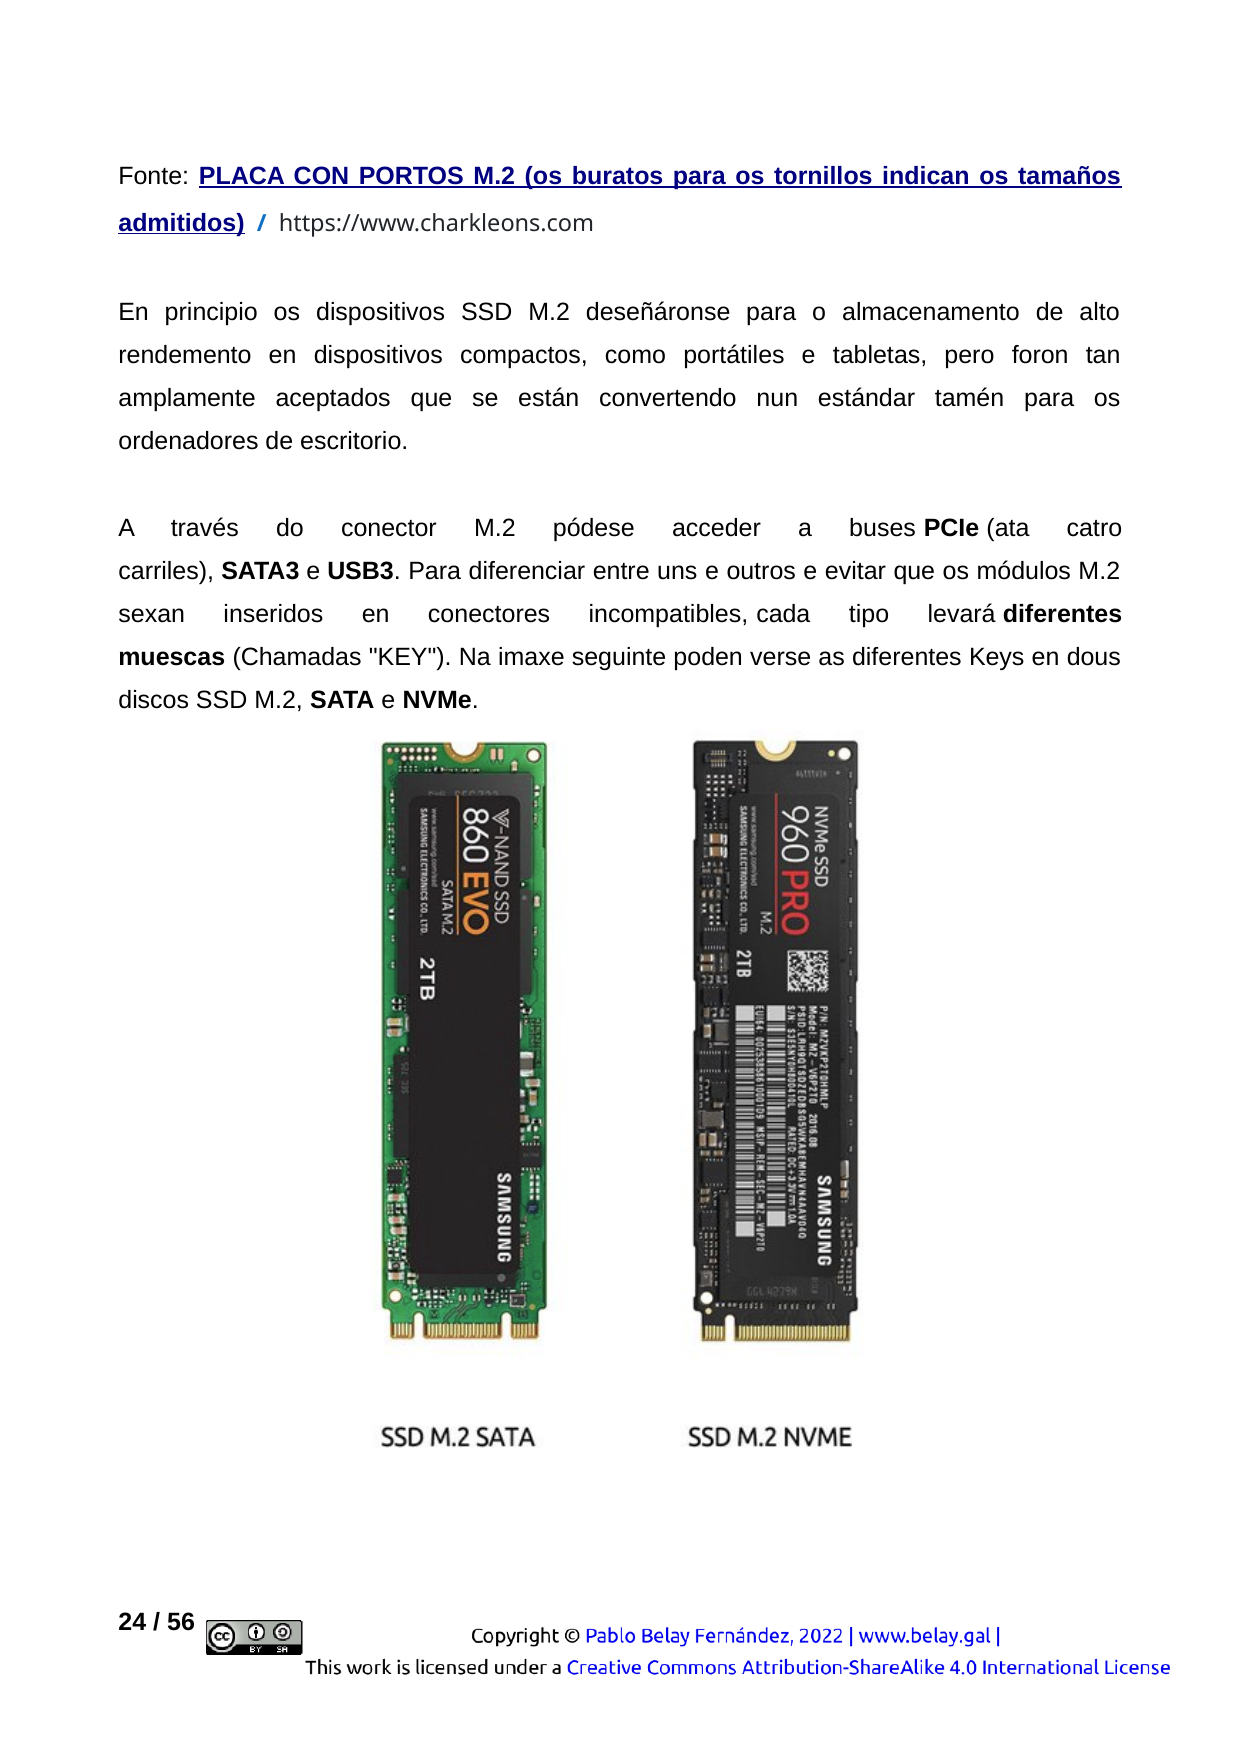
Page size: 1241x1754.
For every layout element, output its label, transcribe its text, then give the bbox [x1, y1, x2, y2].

picture [369, 728, 872, 1455]
picture [200, 1604, 1205, 1690]
text En principio os dispositivos SSD M.2 deseñáronse para o almacenamento de alto rendemento en dispositivos compactos, como portátiles e tabletas, pero foron tan amplamente aceptados que se están convertendo nun estándar tamén para os ordenadores de escritorio. [118, 297, 1122, 455]
text Fonte: PLACA CON PORTOS M.2 (os buratos para os tornillos indican os tamaños admitidos) / https://www.charkleons.com [118, 161, 1122, 238]
text A través do conector M.2 pódese acceder a buses PCIe (ata catro carriles), SATA3 e USB3. Para diferenciar entre uns e outros e evitar que os módulos M.2 sexan inseridos en conectores incompatibles, cada tipo levará diferentes muescas (Chamadas "KEY"). Na imaxe seguinte poden verse as diferentes Keys en dous discos SSD M.2, SATA e NVMe. [118, 513, 1122, 714]
